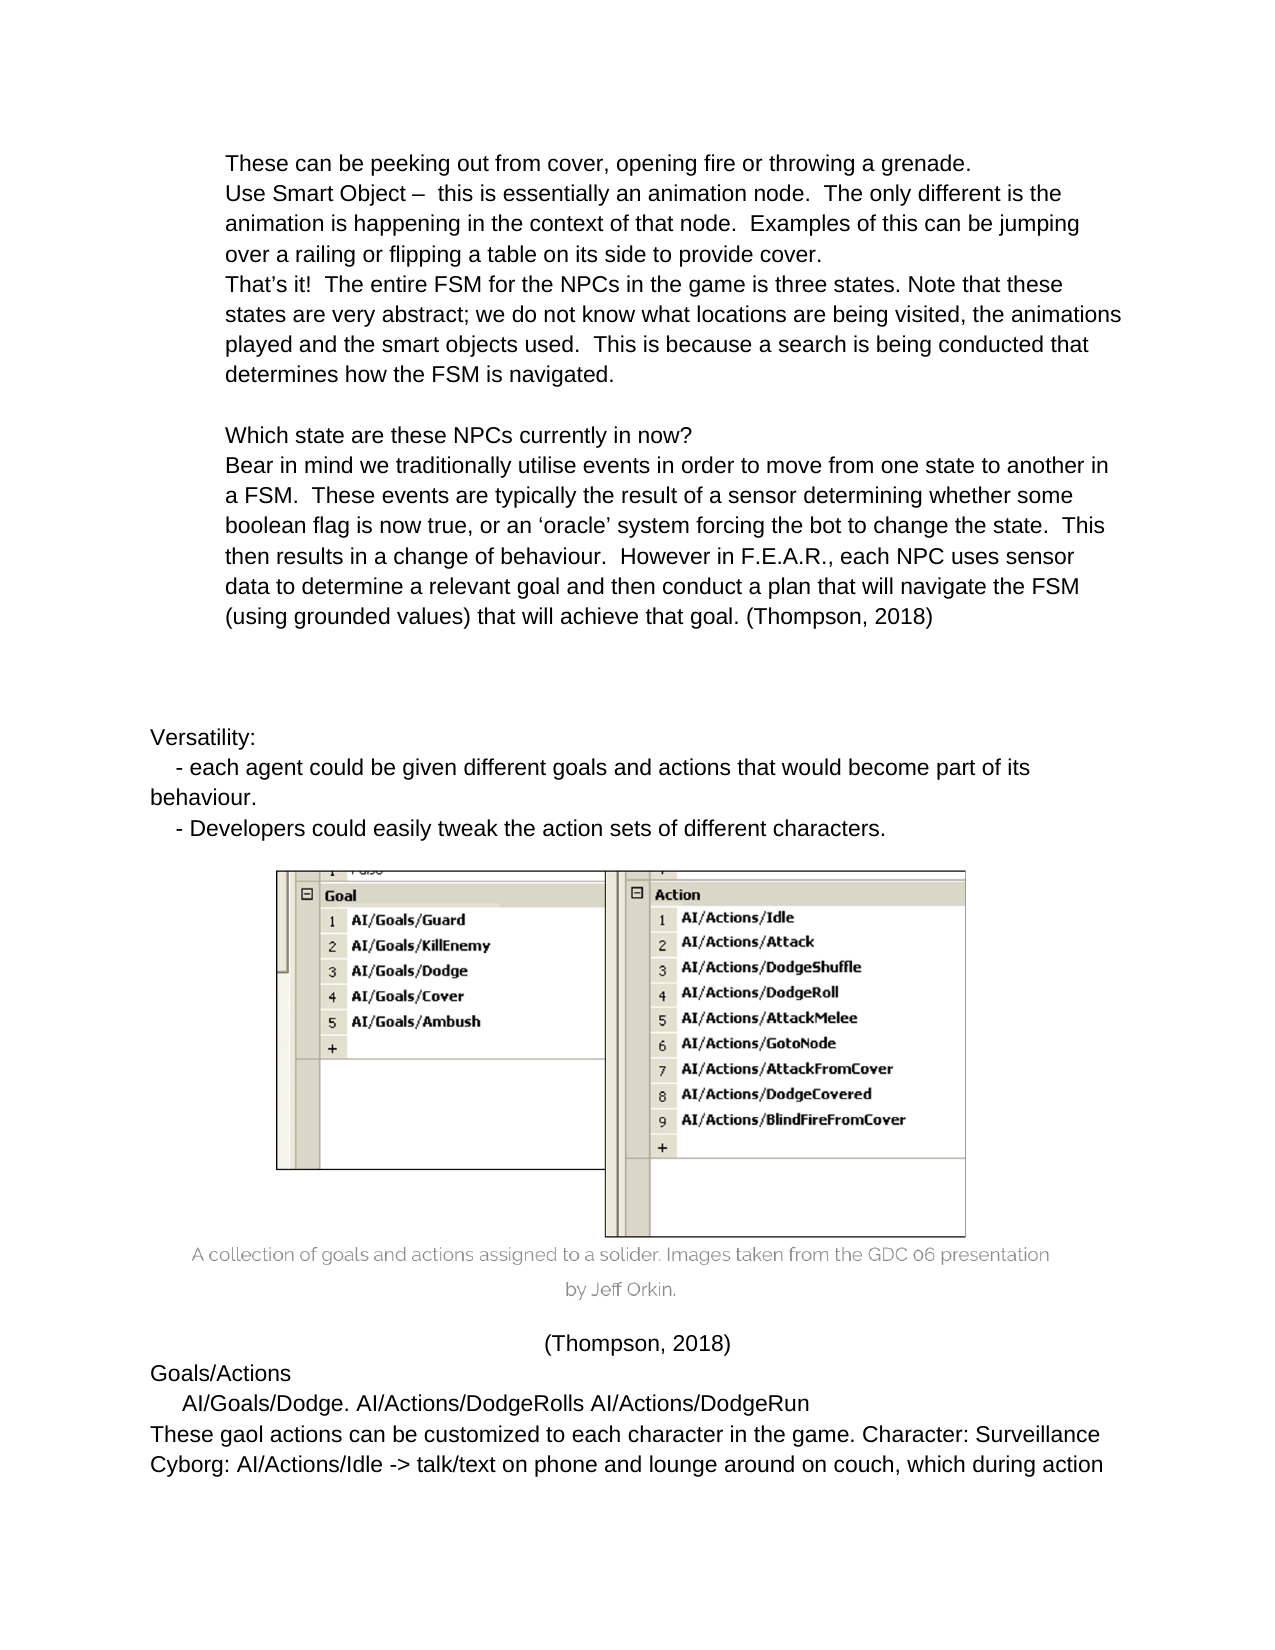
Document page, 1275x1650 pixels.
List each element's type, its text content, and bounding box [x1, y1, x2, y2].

text (Thompson, 2018) [150, 1330, 1125, 1356]
text These can be peeking out from cover, opening fire or throwing a grenade. Use Smart Object – this is essentially an animation node. The only different is the animation is happening in the context of that node. Examples of this can be jumping over a railing or flipping a table on its side to provide cover. That’s it! The entire FSM for the NPCs in the game is three states. Note that these states are very abstract; we do not know what locations are being visited, the animations played and the smart objects used. This is because a search is being conducted that determines how the FSM is navigated. Which state are these NPCs currently in now? Bear in mind we traditionally utilise events in order to move from one state to another in a FSM. These events are typically the result of a sensor determining whether some boolean flag is now true, or an ‘oracle’ system forcing the bot to change the state. This then results in a change of behaviour. However in F.E.A.R., each NPC uses sensor data to determine a relevant goal and then conduct a plan that will navigate the FSM (using grounded values) that will achieve that goal. (Thompson, 2018) [225, 150, 1125, 629]
picture [150, 844, 1125, 1326]
text Versatility: - each agent could be given different goals and actions that would become part of its behaviour. - Developers could easily tweak the action sets of different characters. [150, 724, 1125, 844]
text Goals/Actions AI/Goals/Dodge. AI/Actions/DodgeRolls AI/Actions/DodgeRun These gaol actions can be customized to each character in the game. Character: Surveillance Cyborg: AI/Actions/Idle -> talk/text on phone and lounge around on couch, which during action [150, 1360, 1125, 1477]
